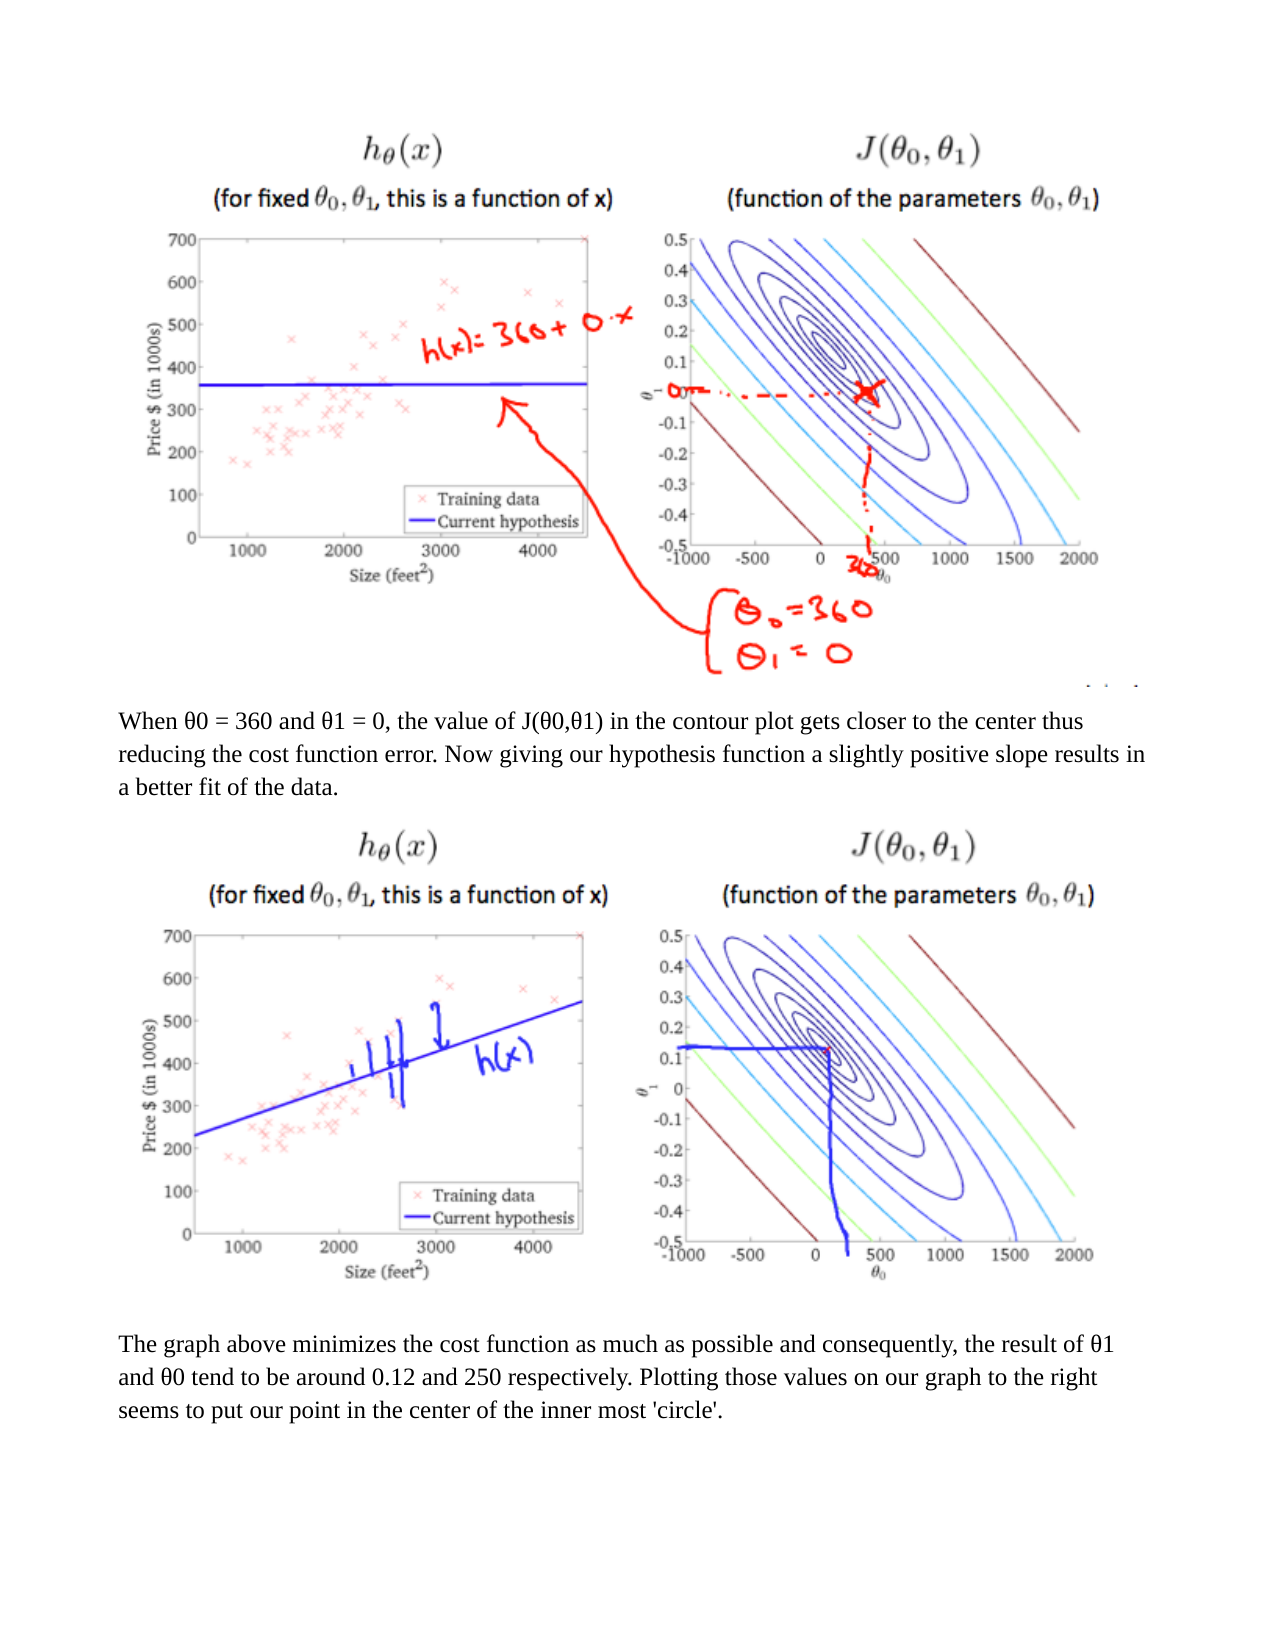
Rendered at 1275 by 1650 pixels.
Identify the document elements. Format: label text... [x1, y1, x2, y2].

picture [118, 118, 1139, 687]
picture [118, 819, 1128, 1310]
text When θ0​ = 360 and θ1​ = 0, the value of J(θ0​,θ1​) in the contour plot gets closer to the center thus reducing the cost function error. Now giving our hypothesis function a slightly positive slope results in a better fit of the data. [118, 706, 1157, 801]
text The graph above minimizes the cost function as much as possible and consequently, the result of θ1​ and θ0​ tend to be around 0.12 and 250 respectively. Plotting those values on our graph to the right seems to put our point in the center of the inner most 'circle'. [118, 1329, 1157, 1424]
